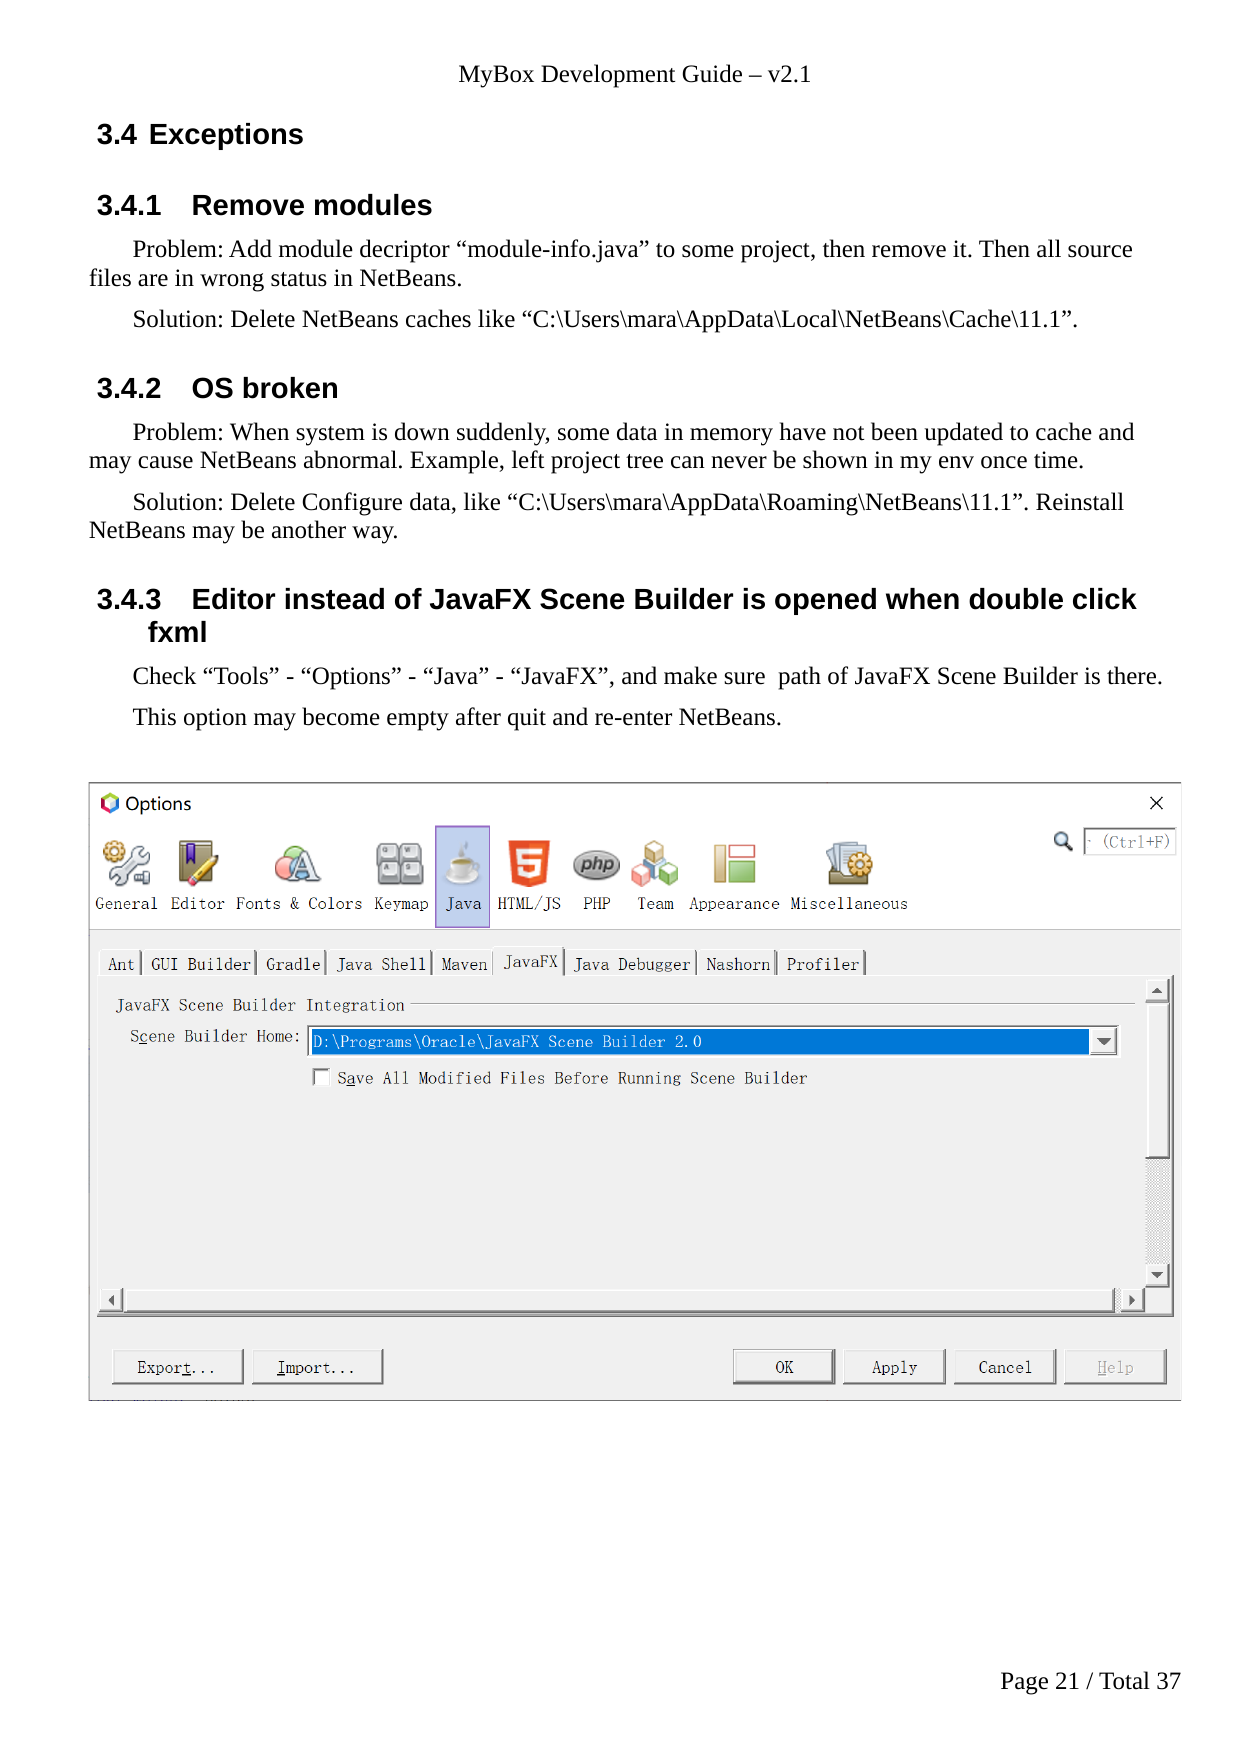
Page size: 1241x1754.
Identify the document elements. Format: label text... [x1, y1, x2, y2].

subtitle Editor instead of JavaFX Scene Builder is opened when double click fxml [88, 582, 1181, 649]
text Check “Tools” - “Options” - “Java” - “JavaFX”, and make sure path of JavaFX Scene Builder is there. [88, 661, 1181, 690]
text Problem: Add module decriptor “module-info.java” to some project, then remove it. Then all source files are in wrong status in NetBeans. [88, 234, 1181, 292]
subtitle Exceptions [88, 117, 1181, 151]
text Problem: When system is down suddenly, some data in memory have not been updated to cache and may cause NetBeans abnormal. Example, left project tree can never be shown in my env once time. [88, 417, 1181, 474]
picture [88, 782, 1182, 1401]
text Solution: Delete NetBeans caches like “C:\Users\mara\AppData\Local\NetBeans\Cache\11.1”. [88, 304, 1181, 333]
text This option may become empty after quit and re-enter NetBeans. [88, 702, 1181, 731]
subtitle OS broken [88, 371, 1181, 404]
text Solution: Delete Configure data, like “C:\Users\mara\AppData\Roaming\NetBeans\11.1”. Reinstall NetBeans may be another way. [88, 487, 1181, 544]
subtitle Remove modules [88, 188, 1181, 222]
